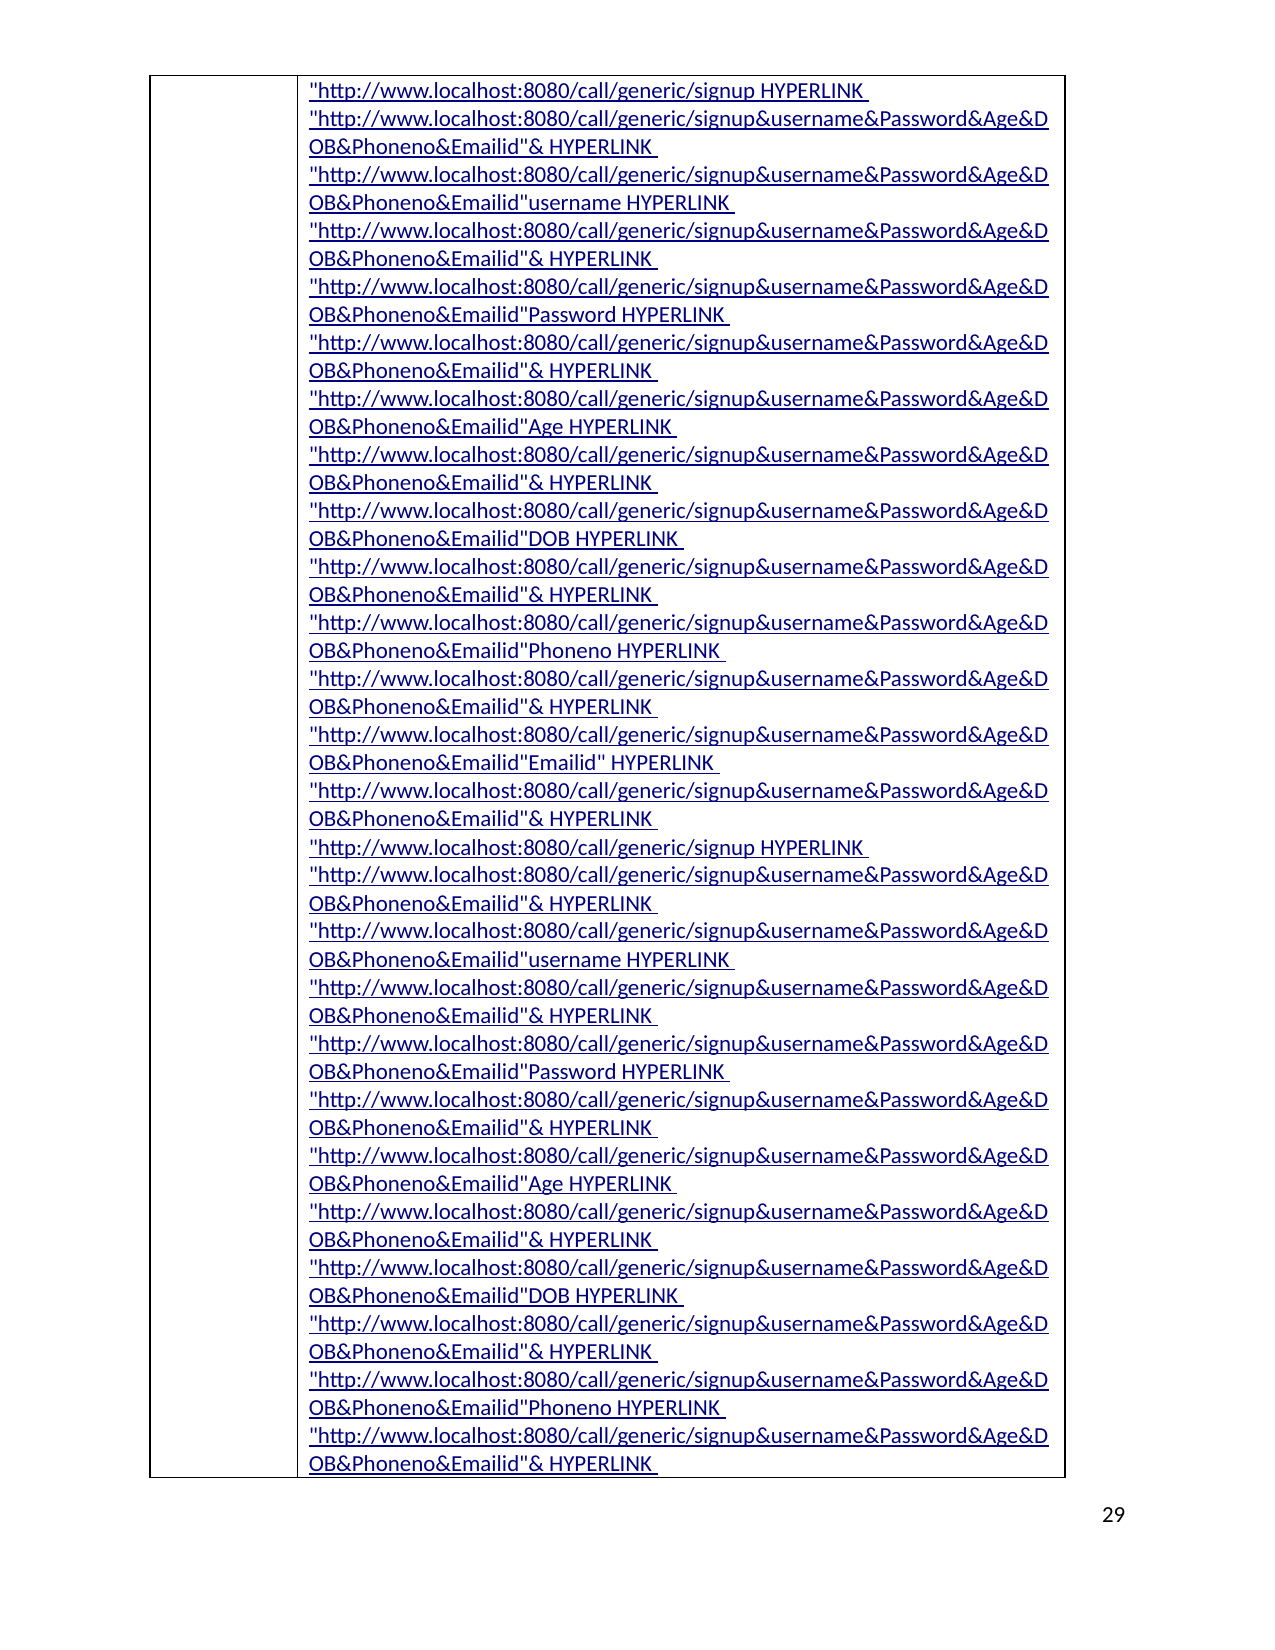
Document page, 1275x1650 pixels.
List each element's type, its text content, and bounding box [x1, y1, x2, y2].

table_header [151, 76, 297, 1477]
table_header "http://www.localhost:8080/call/generic/signup HYPERLINK "http://www.localhost:8080/call/generic/signup&username&Password&Age&DOB&Phoneno&Emailid"& HYPERLINK "http://www.localhost:8080/call/generic/signup&username&Password&Age&DOB&Phoneno&Emailid"username HYPERLINK "http://www.localhost:8080/call/generic/signup&username&Password&Age&DOB&Phoneno&Emailid"& HYPERLINK "http://www.localhost:8080/call/generic/signup&username&Password&Age&DOB&Phoneno&Emailid"Password HYPERLINK "http://www.localhost:8080/call/generic/signup&username&Password&Age&DOB&Phoneno&Emailid"& HYPERLINK "http://www.localhost:8080/call/generic/signup&username&Password&Age&DOB&Phoneno&Emailid"Age HYPERLINK "http://www.localhost:8080/call/generic/signup&username&Password&Age&DOB&Phoneno&Emailid"& HYPERLINK "http://www.localhost:8080/call/generic/signup&username&Password&Age&DOB&Phoneno&Emailid"DOB HYPERLINK "http://www.localhost:8080/call/generic/signup&username&Password&Age&DOB&Phoneno&Emailid"& HYPERLINK "http://www.localhost:8080/call/generic/signup&username&Password&Age&DOB&Phoneno&Emailid"Phoneno HYPERLINK "http://www.localhost:8080/call/generic/signup&username&Password&Age&DOB&Phoneno&Emailid"& HYPERLINK "http://www.localhost:8080/call/generic/signup&username&Password&Age&DOB&Phoneno&Emailid"Emailid" HYPERLINK "http://www.localhost:8080/call/generic/signup&username&Password&Age&DOB&Phoneno&Emailid"& HYPERLINK "http://www.localhost:8080/call/generic/signup HYPERLINK "http://www.localhost:8080/call/generic/signup&username&Password&Age&DOB&Phoneno&Emailid"& HYPERLINK "http://www.localhost:8080/call/generic/signup&username&Password&Age&DOB&Phoneno&Emailid"username HYPERLINK "http://www.localhost:8080/call/generic/signup&username&Password&Age&DOB&Phoneno&Emailid"& HYPERLINK "http://www.localhost:8080/call/generic/signup&username&Password&Age&DOB&Phoneno&Emailid"Password HYPERLINK "http://www.localhost:8080/call/generic/signup&username&Password&Age&DOB&Phoneno&Emailid"& HYPERLINK "http://www.localhost:8080/call/generic/signup&username&Password&Age&DOB&Phoneno&Emailid"Age HYPERLINK "http://www.localhost:8080/call/generic/signup&username&Password&Age&DOB&Phoneno&Emailid"& HYPERLINK "http://www.localhost:8080/call/generic/signup&username&Password&Age&DOB&Phoneno&Emailid"DOB HYPERLINK "http://www.localhost:8080/call/generic/signup&username&Password&Age&DOB&Phoneno&Emailid"& HYPERLINK "http://www.localhost:8080/call/generic/signup&username&Password&Age&DOB&Phoneno&Emailid"Phoneno HYPERLINK "http://www.localhost:8080/call/generic/signup&username&Password&Age&DOB&Phoneno&Emailid"& HYPERLINK [298, 76, 1064, 1477]
